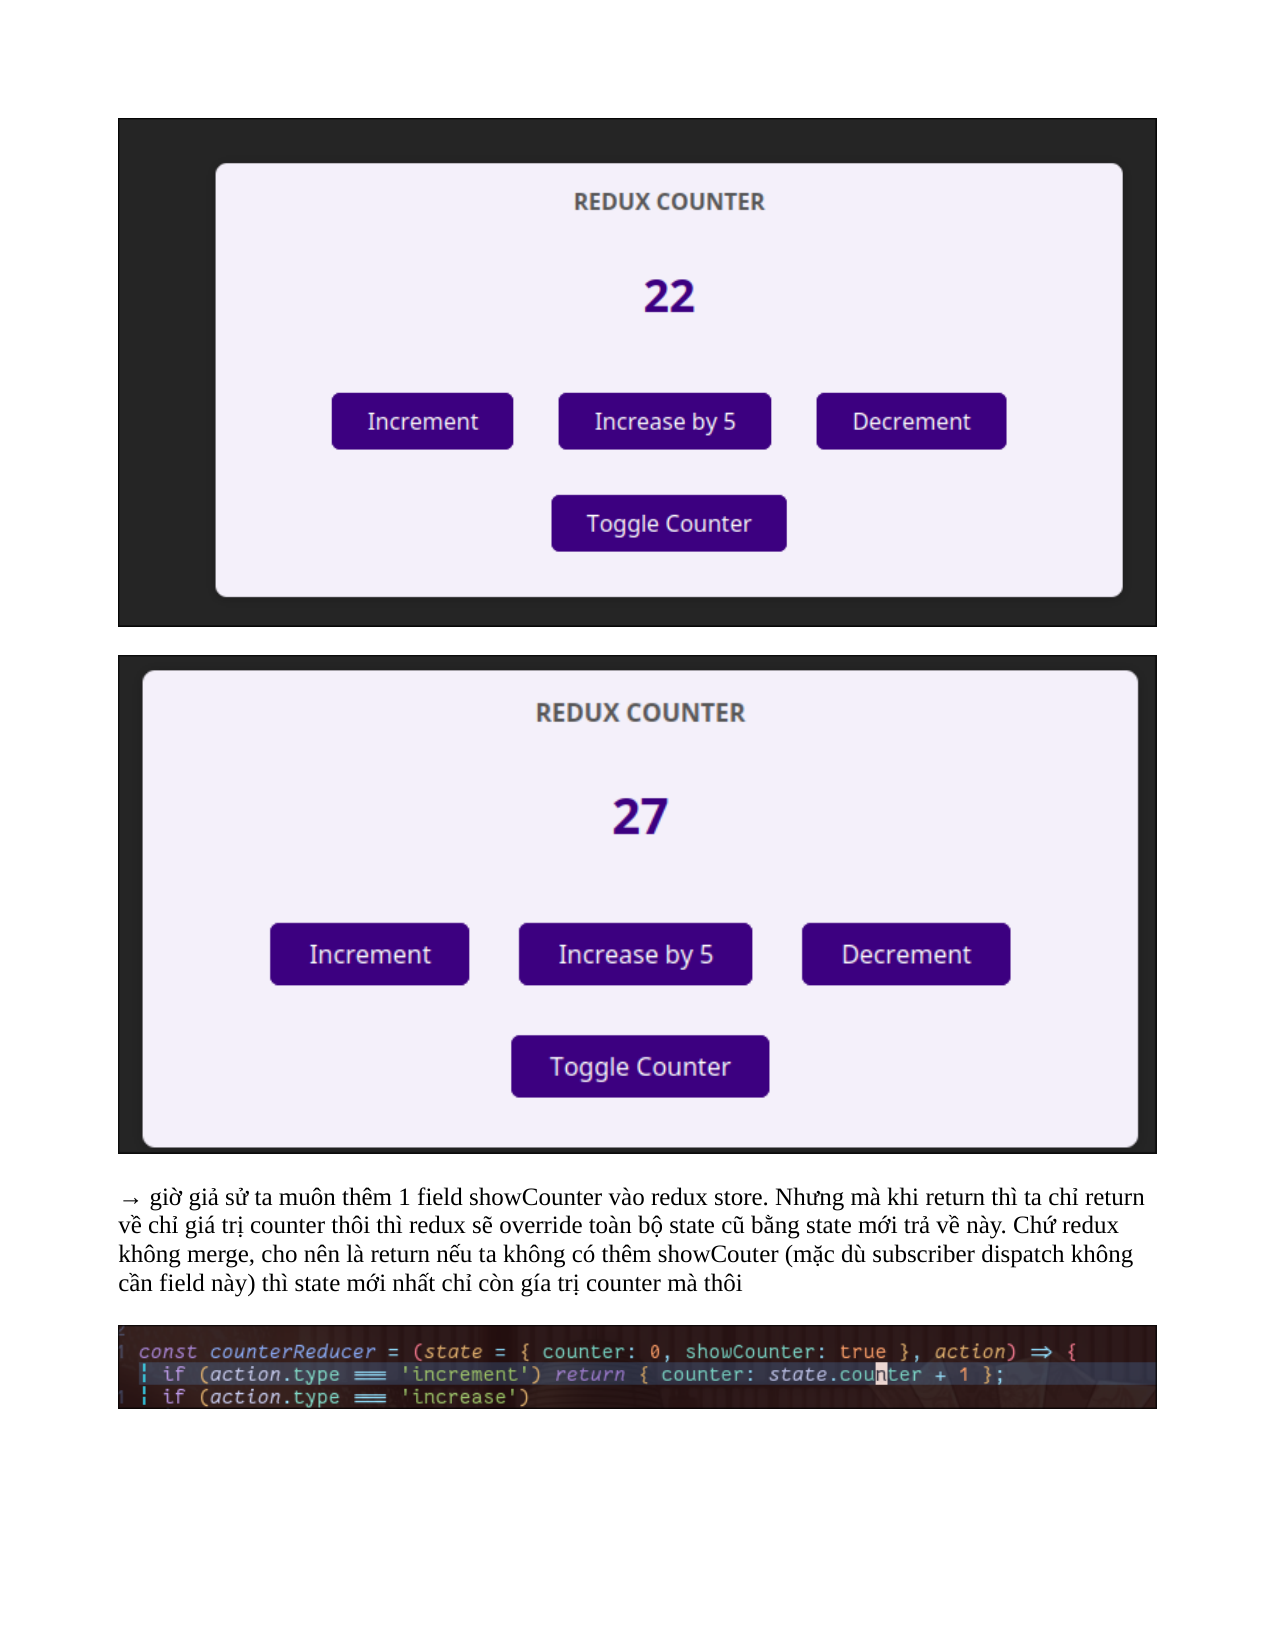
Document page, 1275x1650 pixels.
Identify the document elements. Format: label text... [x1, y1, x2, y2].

picture [118, 655, 1157, 1154]
picture [118, 118, 1157, 627]
text → giờ giả sử ta muôn thêm 1 field showCounter vào redux store. Nhưng mà khi return thì ta chỉ return về chỉ giá trị counter thôi thì redux sẽ override toàn bộ state cũ bằng state mới trả về này. Chứ redux không merge, cho nên là return nếu ta không có thêm showCouter (mặc dù subscriber dispatch không cần field này) thì state mới nhất chỉ còn gía trị counter mà thôi [118, 1182, 1157, 1297]
picture [118, 1325, 1157, 1409]
